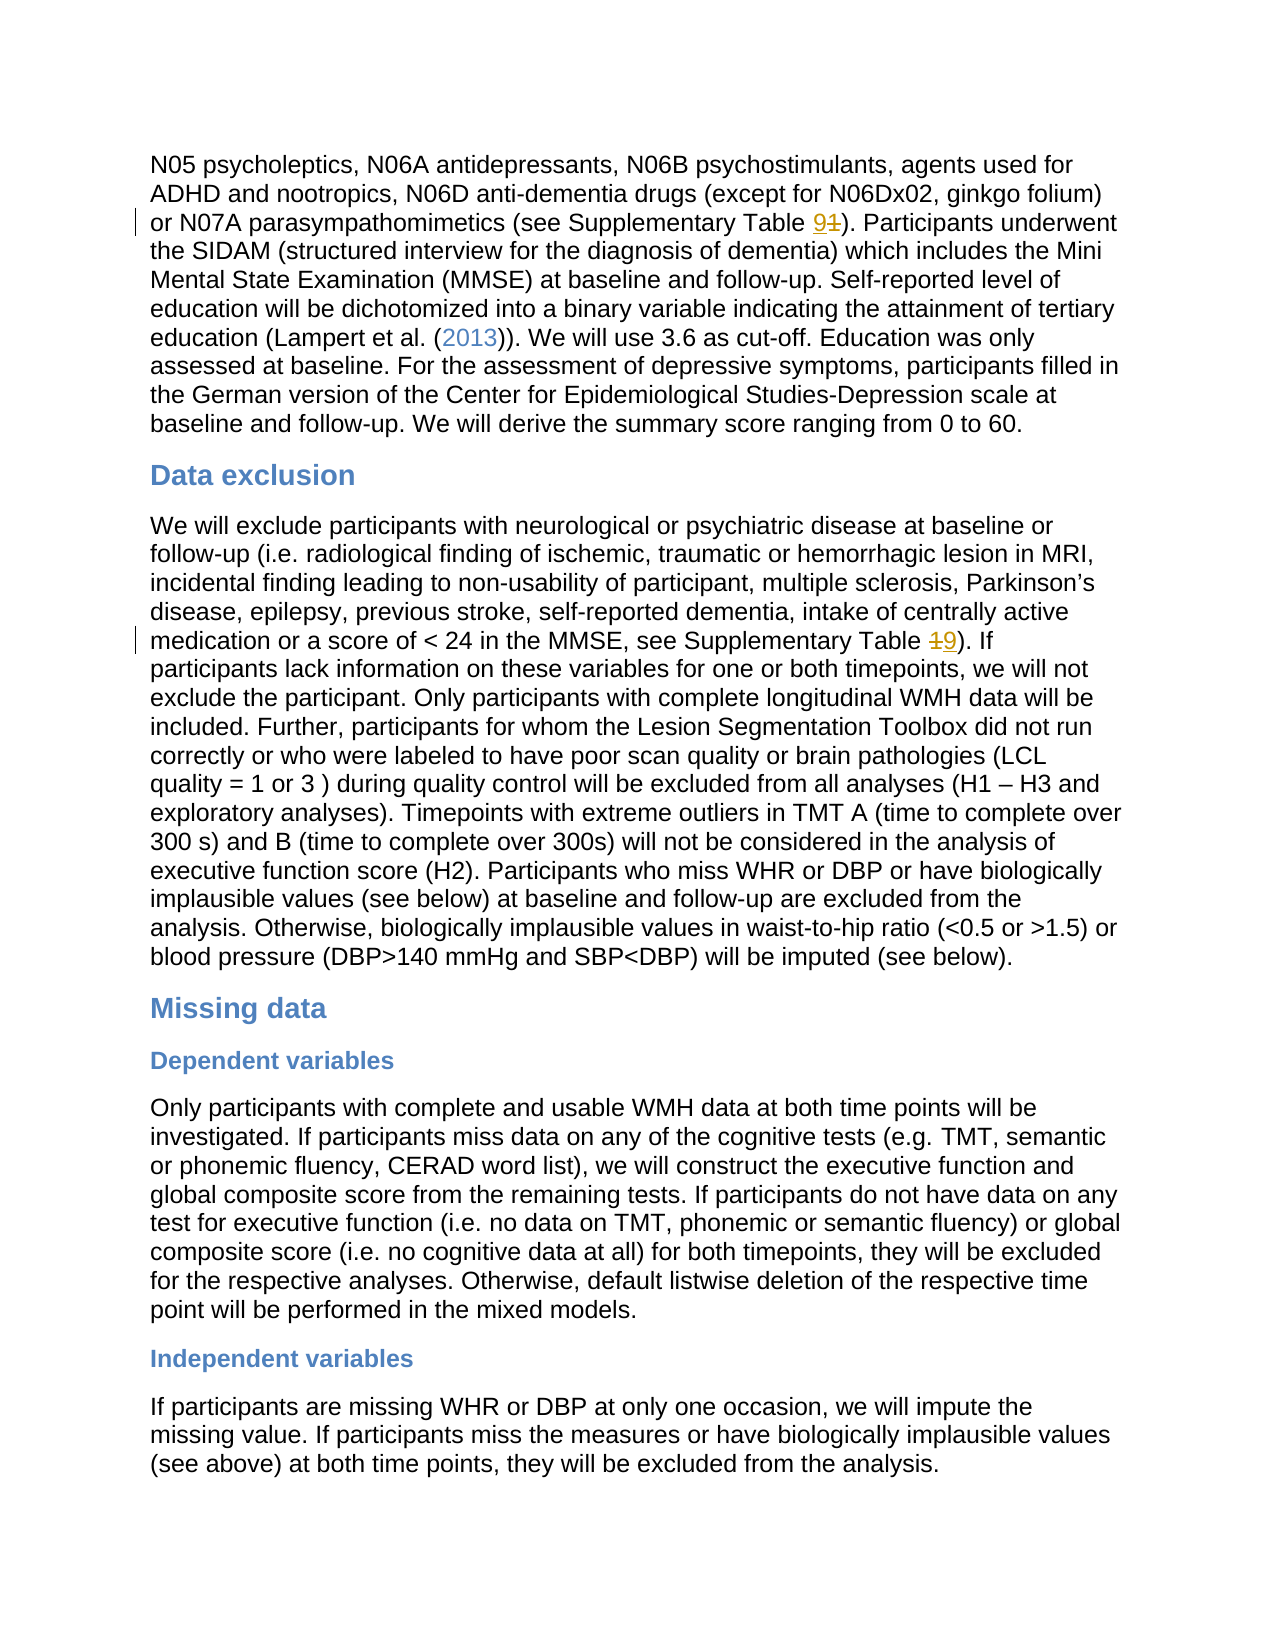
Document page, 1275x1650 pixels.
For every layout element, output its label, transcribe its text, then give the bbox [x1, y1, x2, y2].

subtitle Data exclusion [150, 458, 1125, 492]
text Only participants with complete and usable WMH data at both time points will be investigated. If participants miss data on any of the cognitive tests (e.g. TMT, semantic or phonemic fluency, CERAD word list), we will construct the executive function and global composite score from the remaining tests. If participants do not have data on any test for executive function (i.e. no data on TMT, phonemic or semantic fluency) or global composite score (i.e. no cognitive data at all) for both timepoints, they will be excluded for the respective analyses. Otherwise, default listwise deletion of the respective time point will be performed in the mixed models. [150, 1093, 1125, 1323]
subtitle Missing data [150, 991, 1125, 1025]
text If participants are missing WHR or DBP at only one occasion, we will impute the missing value. If participants miss the measures or have biologically implausible values (see above) at both time points, they will be excluded from the analysis. [150, 1392, 1125, 1478]
subtitle Dependent variables [150, 1046, 1125, 1074]
text We will exclude participants with neurological or psychiatric disease at baseline or follow-up (i.e. radiological finding of ischemic, traumatic or hemorrhagic lesion in MRI, incidental finding leading to non-usability of participant, multiple sclerosis, Parkinson’s disease, epilepsy, previous stroke, self-reported dementia, intake of centrally active medication or a score of < 24 in the MMSE, see Supplementary Table 9). If participants lack information on these variables for one or both timepoints, we will not exclude the participant. Only participants with complete longitudinal WMH data will be included. Further, participants for whom the Lesion Segmentation Toolbox did not run correctly or who were labeled to have poor scan quality or brain pathologies (LCL quality = 1 or 3 ) during quality control will be excluded from all analyses (H1 – H3 and exploratory analyses). Timepoints with extreme outliers in TMT A (time to complete over 300 s) and B (time to complete over 300s) will not be considered in the analysis of executive function score (H2). Participants who miss WHR or DBP or have biologically implausible values (see below) at baseline and follow-up are excluded from the analysis. Otherwise, biologically implausible values in waist-to-hip ratio (<0.5 or >1.5) or blood pressure (DBP>140 mmHg and SBP<DBP) will be imputed (see below). [150, 511, 1125, 971]
text N05 psycholeptics, N06A antidepressants, N06B psychostimulants, agents used for ADHD and nootropics, N06D anti-dementia drugs (except for N06Dx02, ginkgo folium) or N07A parasympathomimetics (see Supplementary Table 9). Participants underwent the SIDAM (structured interview for the diagnosis of dementia) which includes the Mini Mental State Examination (MMSE) at baseline and follow-up. Self-reported level of education will be dichotomized into a binary variable indicating the attainment of tertiary education (Lampert et al. (2013)). We will use 3.6 as cut-off. Education was only assessed at baseline. For the assessment of depressive symptoms, participants filled in the German version of the Center for Epidemiological Studies-Depression scale at baseline and follow-up. We will derive the summary score ranging from 0 to 60. [150, 150, 1125, 437]
subtitle Independent variables [150, 1344, 1125, 1373]
